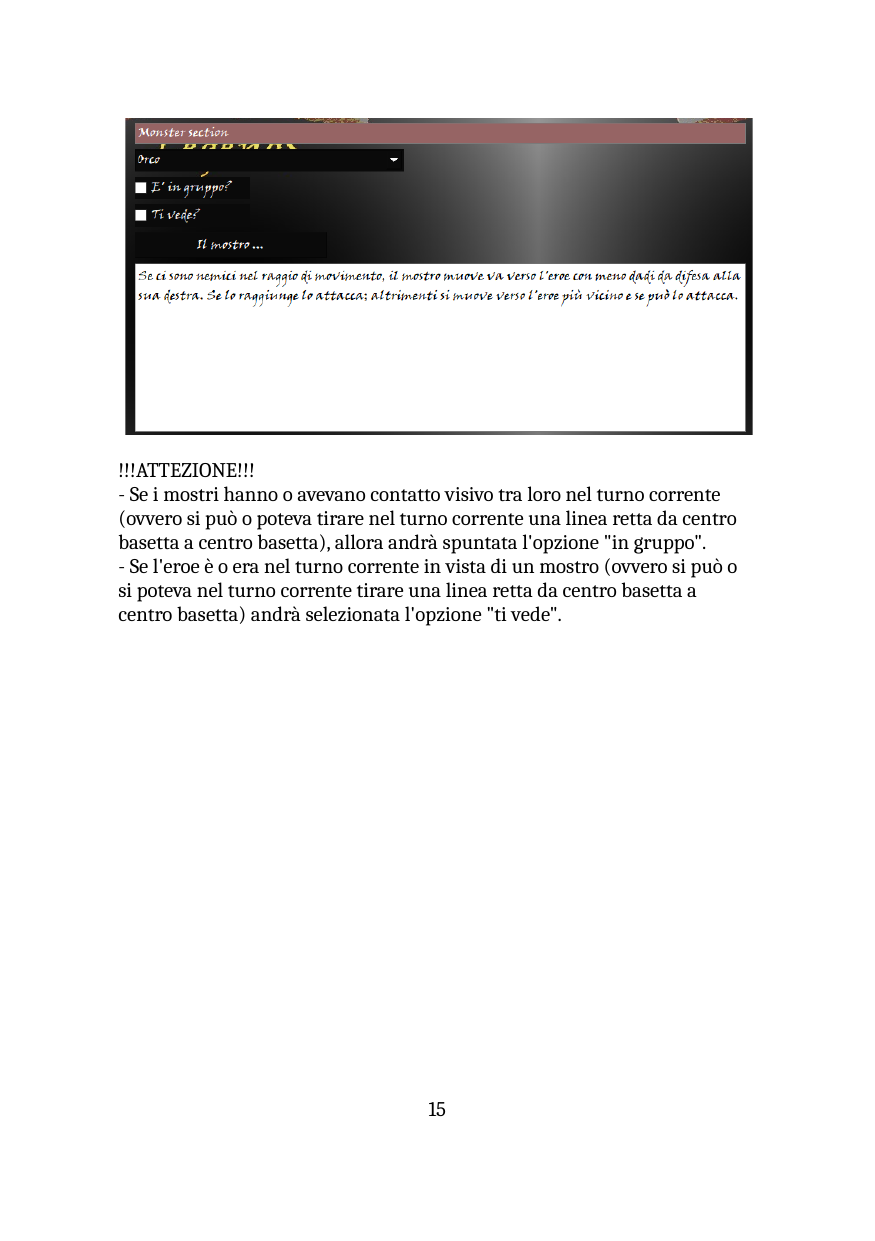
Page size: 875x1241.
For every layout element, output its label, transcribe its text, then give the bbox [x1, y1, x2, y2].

picture [125, 118, 753, 435]
text !!!ATTEZIONE!!! [118, 459, 756, 483]
text - Se i mostri hanno o avevano contatto visivo tra loro nel turno corrente (ovvero si può o poteva tirare nel turno corrente una linea retta da centro basetta a centro basetta), allora andrà spuntata l'opzione "in gruppo". [118, 483, 756, 554]
text - Se l'eroe è o era nel turno corrente in vista di un mostro (ovvero si può o si poteva nel turno corrente tirare una linea retta da centro basetta a centro basetta) andrà selezionata l'opzione "ti vede". [118, 554, 756, 626]
